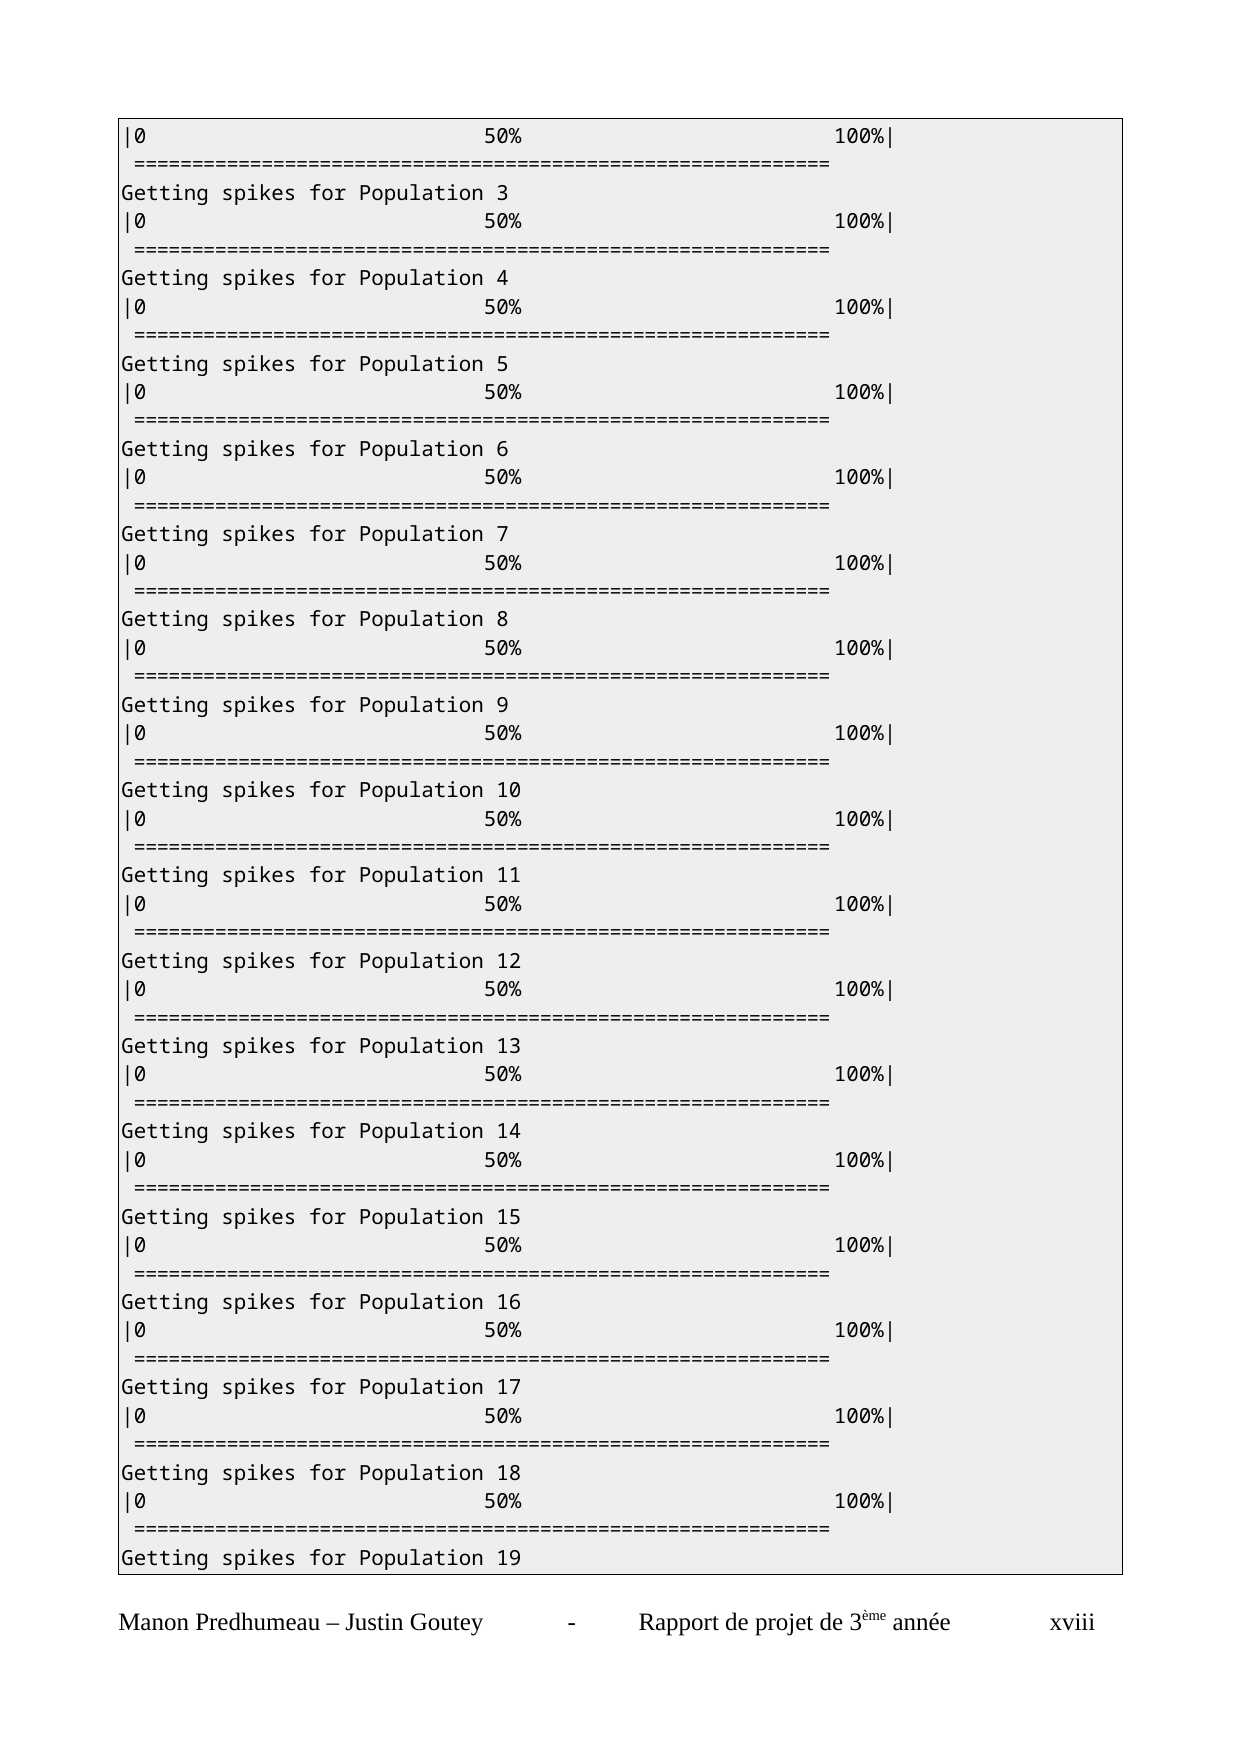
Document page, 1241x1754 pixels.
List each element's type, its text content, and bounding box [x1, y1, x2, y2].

text |0 50% 100%| [119, 374, 1122, 402]
text |0 50% 100%| [119, 801, 1122, 829]
text Getting spikes for Population 18 [119, 1455, 1122, 1483]
text ============================================================ [119, 1512, 1122, 1540]
text ============================================================ [119, 147, 1122, 175]
text ============================================================ [119, 1000, 1122, 1028]
text |0 50% 100%| [119, 459, 1122, 488]
text |0 50% 100%| [119, 119, 1122, 147]
text ============================================================ [119, 317, 1122, 346]
text ============================================================ [119, 1085, 1122, 1113]
text Getting spikes for Population 7 [119, 516, 1122, 545]
text Getting spikes for Population 10 [119, 772, 1122, 801]
text ============================================================ [119, 232, 1122, 260]
text ============================================================ [119, 914, 1122, 943]
text |0 50% 100%| [119, 1483, 1122, 1512]
text ============================================================ [119, 658, 1122, 687]
text ============================================================ [119, 744, 1122, 772]
text Getting spikes for Population 11 [119, 857, 1122, 886]
text |0 50% 100%| [119, 1398, 1122, 1426]
text ============================================================ [119, 1170, 1122, 1199]
text |0 50% 100%| [119, 1312, 1122, 1341]
text ============================================================ [119, 402, 1122, 431]
text ============================================================ [119, 573, 1122, 602]
text ============================================================ [119, 488, 1122, 516]
text |0 50% 100%| [119, 289, 1122, 317]
text Getting spikes for Population 15 [119, 1199, 1122, 1227]
text Getting spikes for Population 8 [119, 602, 1122, 630]
text |0 50% 100%| [119, 545, 1122, 573]
text |0 50% 100%| [119, 1057, 1122, 1085]
text |0 50% 100%| [119, 971, 1122, 1000]
text |0 50% 100%| [119, 1227, 1122, 1256]
text Getting spikes for Population 12 [119, 943, 1122, 971]
text |0 50% 100%| [119, 203, 1122, 232]
text |0 50% 100%| [119, 1142, 1122, 1170]
text Getting spikes for Population 13 [119, 1028, 1122, 1057]
text |0 50% 100%| [119, 630, 1122, 658]
text Getting spikes for Population 6 [119, 431, 1122, 459]
text ============================================================ [119, 1426, 1122, 1455]
text ============================================================ [119, 829, 1122, 857]
text Getting spikes for Population 17 [119, 1369, 1122, 1398]
text ============================================================ [119, 1341, 1122, 1369]
text Getting spikes for Population 9 [119, 687, 1122, 715]
text ============================================================ [119, 1256, 1122, 1284]
text Getting spikes for Population 4 [119, 260, 1122, 289]
text Getting spikes for Population 14 [119, 1113, 1122, 1142]
text |0 50% 100%| [119, 715, 1122, 744]
text Getting spikes for Population 16 [119, 1284, 1122, 1312]
text |0 50% 100%| [119, 886, 1122, 914]
text Getting spikes for Population 5 [119, 346, 1122, 374]
text Getting spikes for Population 3 [119, 175, 1122, 203]
text Getting spikes for Population 19 [119, 1540, 1122, 1574]
